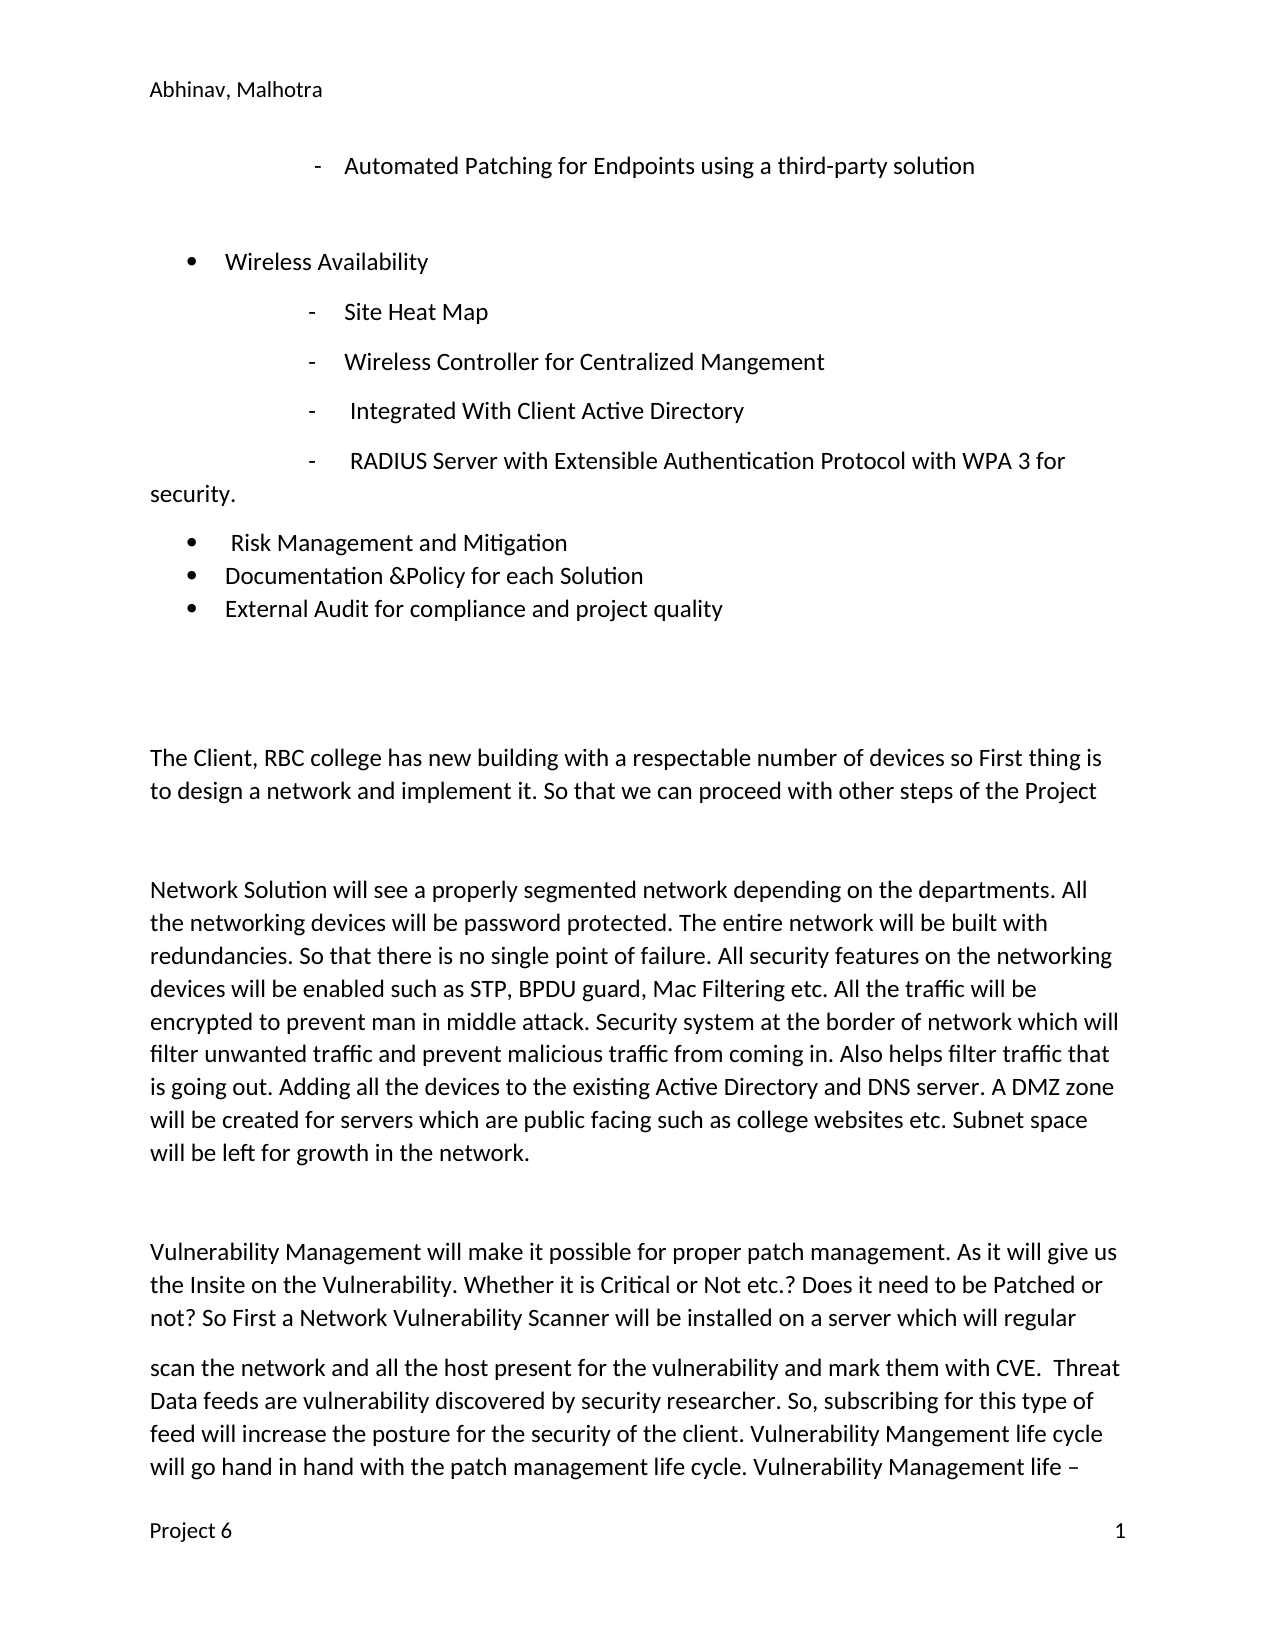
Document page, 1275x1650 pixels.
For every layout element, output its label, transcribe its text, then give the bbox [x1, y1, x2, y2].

text - Integrated With Client Active Directory [150, 395, 1125, 426]
text scan the network and all the host present for the vulnerability and mark them with CVE. Threat Data feeds are vulnerability discovered by security researcher. So, subscribing for this type of feed will increase the posture for the security of the client. Vulnerability Mangement life cycle will go hand in hand with the patch management life cycle. Vulnerability Management life – [150, 1352, 1125, 1481]
list External Audit for compliance and project quality [187, 593, 1125, 624]
list Documentation &Policy for each Solution [187, 560, 1125, 591]
text Vulnerability Management will make it possible for proper patch management. As it will give us the Insite on the Vulnerability. Whether it is Critical or Not etc.? Does it need to be Patched or not? So First a Network Vulnerability Scanner will be installed on a server which will regular [150, 1236, 1125, 1333]
text - Automated Patching for Endpoints using a third-party solution [150, 150, 1125, 181]
text Network Solution will see a properly segmented network depending on the departments. All the networking devices will be password protected. The entire network will be built with redundancies. So that there is no single point of failure. All security features on the networking devices will be enabled such as STP, BPDU guard, Mac Filtering etc. All the traffic will be encrypted to prevent man in middle attack. Security system at the border of network which will filter unwanted traffic and prevent malicious traffic from coming in. Also helps filter traffic that is going out. Adding all the devices to the existing Active Directory and DNS server. A DMZ zone will be created for servers which are public facing such as college websites etc. Subnet space will be left for growth in the network. [150, 874, 1125, 1168]
list Risk Management and Mitigation [187, 527, 1125, 558]
text - Wireless Controller for Centralized Mangement [150, 346, 1125, 376]
list Wireless Availability [187, 246, 1125, 277]
text - Site Heat Map [150, 296, 1125, 327]
text The Client, RBC college has new building with a respectable number of devices so First thing is to design a network and implement it. So that we can proceed with other steps of the Project [150, 742, 1125, 805]
text - RADIUS Server with Extensible Authentication Protocol with WPA 3 for security. [150, 445, 1125, 508]
